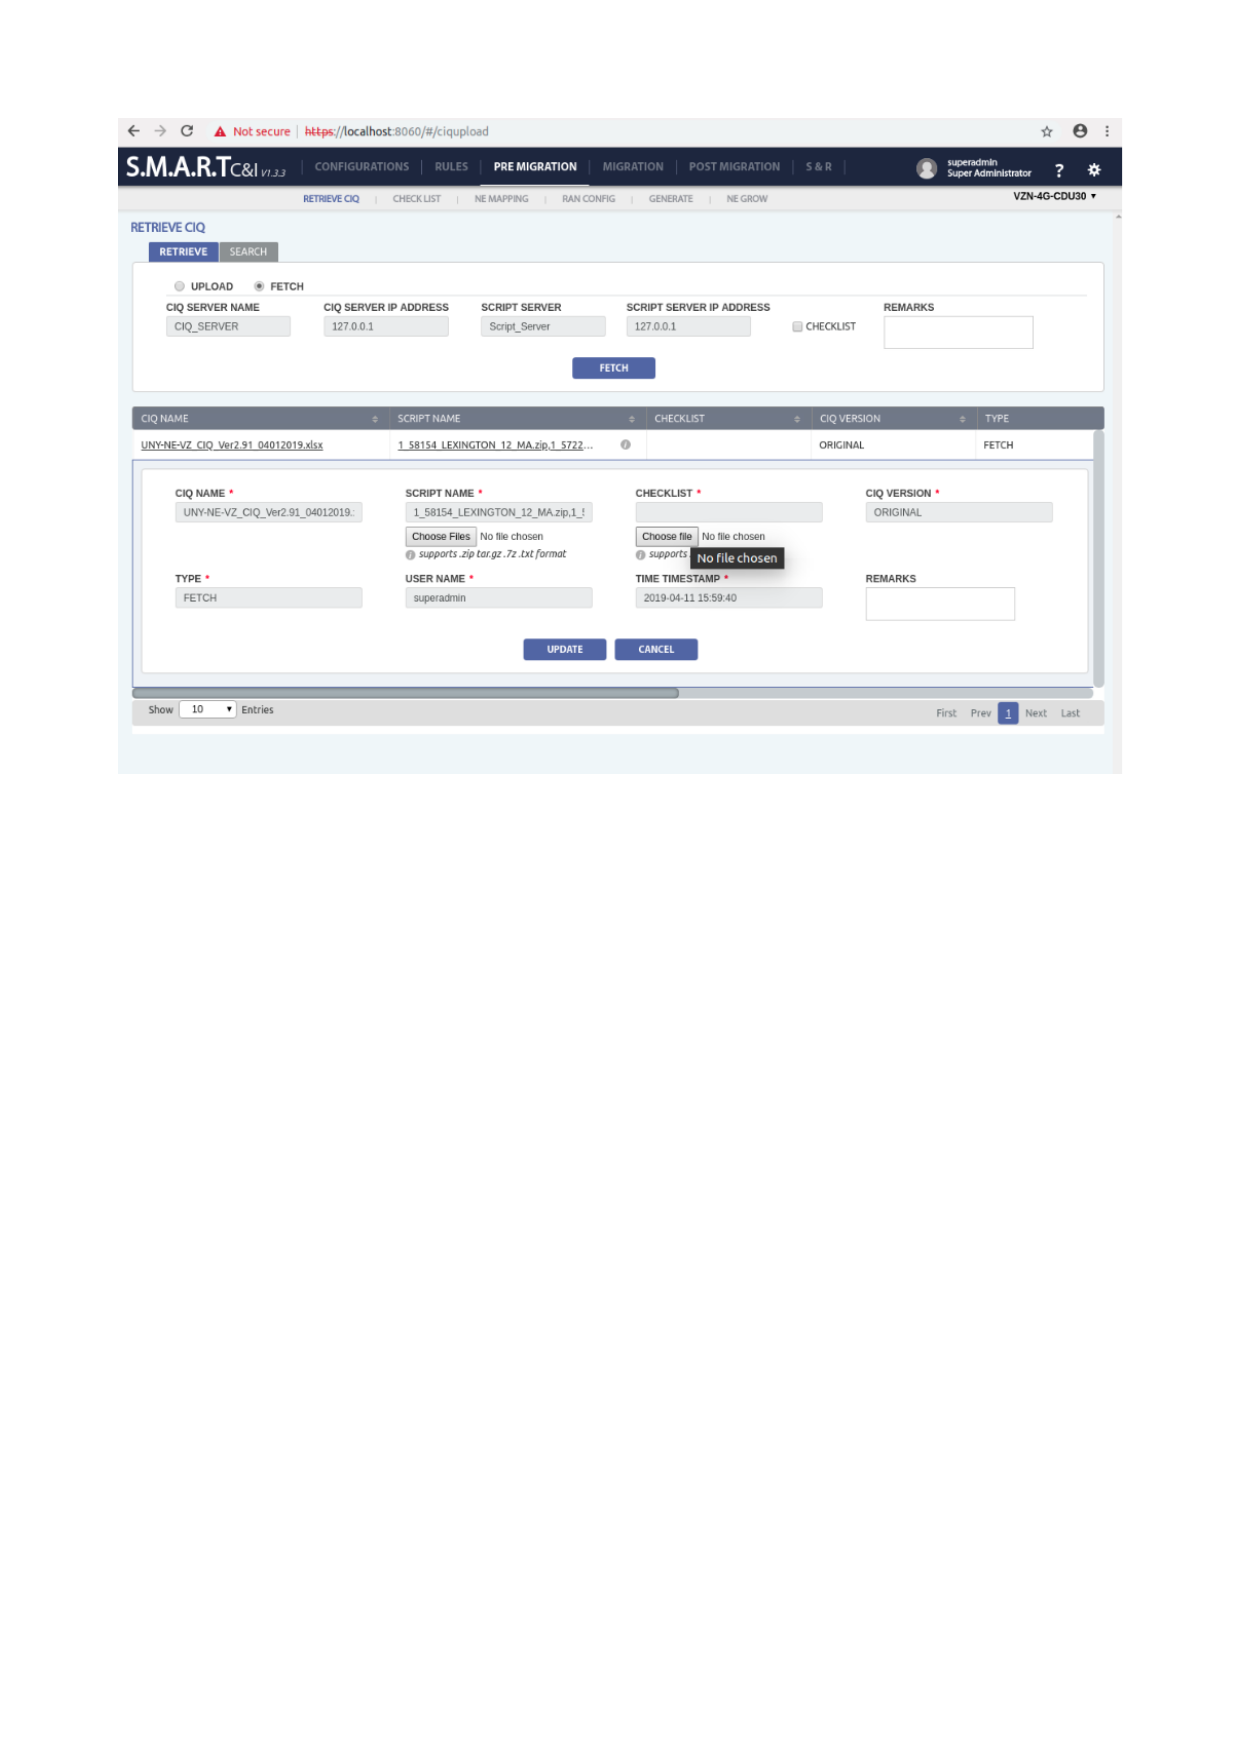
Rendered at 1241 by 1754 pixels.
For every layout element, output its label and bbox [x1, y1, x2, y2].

picture [118, 118, 1123, 774]
